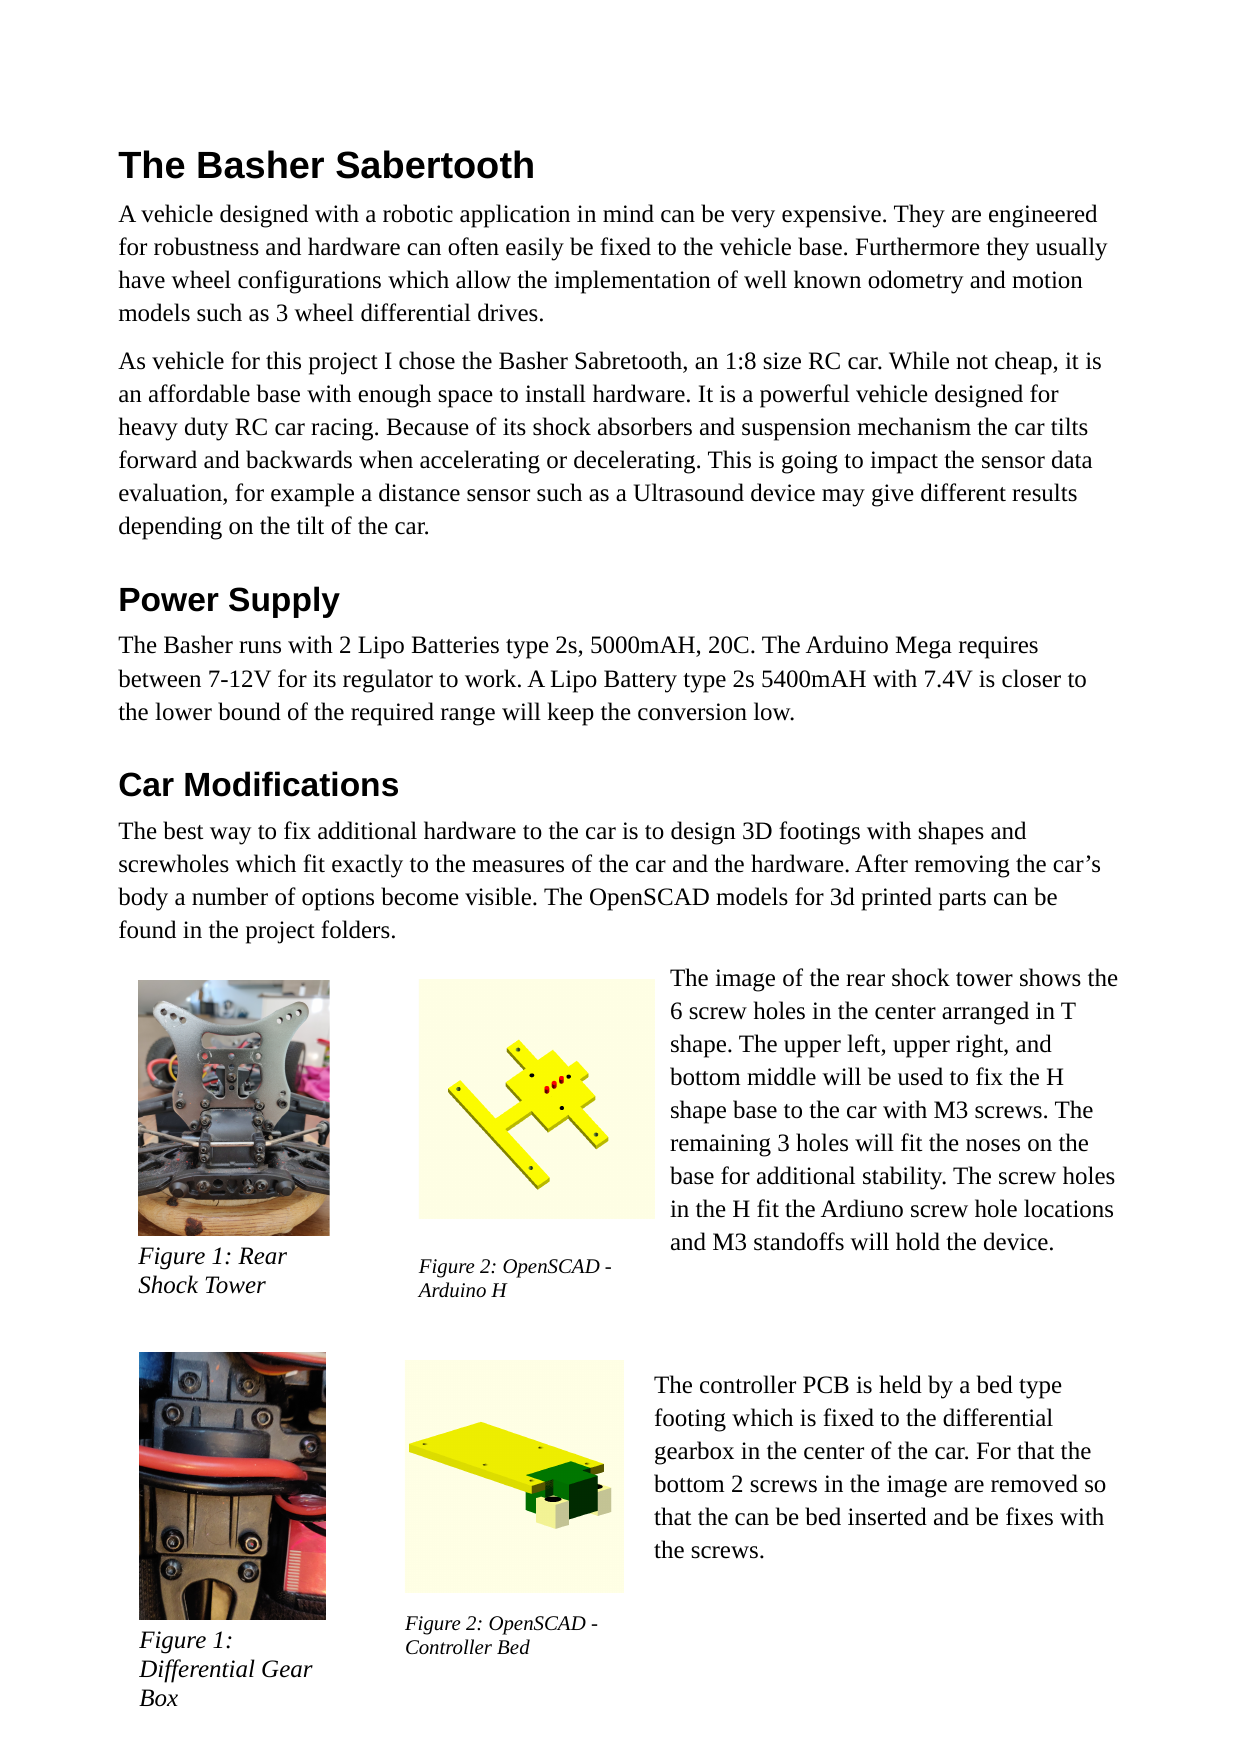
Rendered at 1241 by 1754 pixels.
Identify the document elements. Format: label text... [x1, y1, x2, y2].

picture [404, 1360, 624, 1593]
text A vehicle designed with a robotic application in mind can be very expensive. They are engineered for robustness and hardware can often easily be fixed to the vehicle base. Furthermore they usually have wheel configurations which allow the implementation of well known odometry and motion models such as 3 wheel differential drives. [118, 199, 1122, 327]
subtitle The Basher Sabertooth [118, 143, 1122, 187]
text Figure 1: Differential Gear Box [139, 1620, 326, 1712]
text Figure 2: OpenSCAD - Arduino H [419, 1219, 655, 1302]
text As vehicle for this project I chose the Basher Sabretooth, an 1:8 size RC car. While not cheap, it is an affordable base with enough space to install hardware. It is a powerful vehicle designed for heavy duty RC car racing. Because of its shock absorbers and suspension mechanism the car tilts forward and backwards when accelerating or decelerating. This is going to impact the sensor data evaluation, for example a distance sensor such as a Ultrasound device may give different results depending on the tilt of the car. [118, 346, 1122, 540]
picture [138, 980, 330, 1236]
text The best way to fix additional hardware to the car is to design 3D footings with shapes and screwholes which fit exactly to the measures of the car and the hardware. After removing the car’s body a number of options become visible. The OpenSCAD models for 3d printed parts can be found in the project folders. [118, 816, 1122, 944]
text The image of the rear shock tower shows the 6 screw holes in the center arranged in T shape. The upper left, upper right, and bottom middle will be used to fix the H shape base to the car with M3 screws. The remaining 3 holes will fit the noses on the base for additional stability. The screw holes in the H fit the Ardiuno screw hole locations and M3 standoffs will hold the device. [118, 952, 1122, 1317]
text The controller PCB is held by a bed type footing which is fixed to the differential gearbox in the center of the car. For that the bottom 2 screws in the image are removed so that the can be bed inserted and be fixes with the screws. [654, 1370, 1122, 1564]
text Figure 1: Rear Shock Tower [138, 1236, 329, 1298]
text [326, 1370, 404, 1564]
subtitle Power Supply [118, 579, 1122, 618]
subtitle Car Modifications [118, 765, 1122, 804]
text Figure 2: OpenSCAD - Controller Bed [405, 1593, 624, 1659]
picture [139, 1352, 326, 1620]
text The Basher runs with 2 Lipo Batteries type 2s, 5000mAH, 20C. The Arduino Mega requires between 7-12V for its regulator to work. A Lipo Battery type 2s 5400mAH with 7.4V is closer to the lower bound of the required range will keep the conversion low. [118, 631, 1122, 725]
picture [418, 979, 655, 1219]
